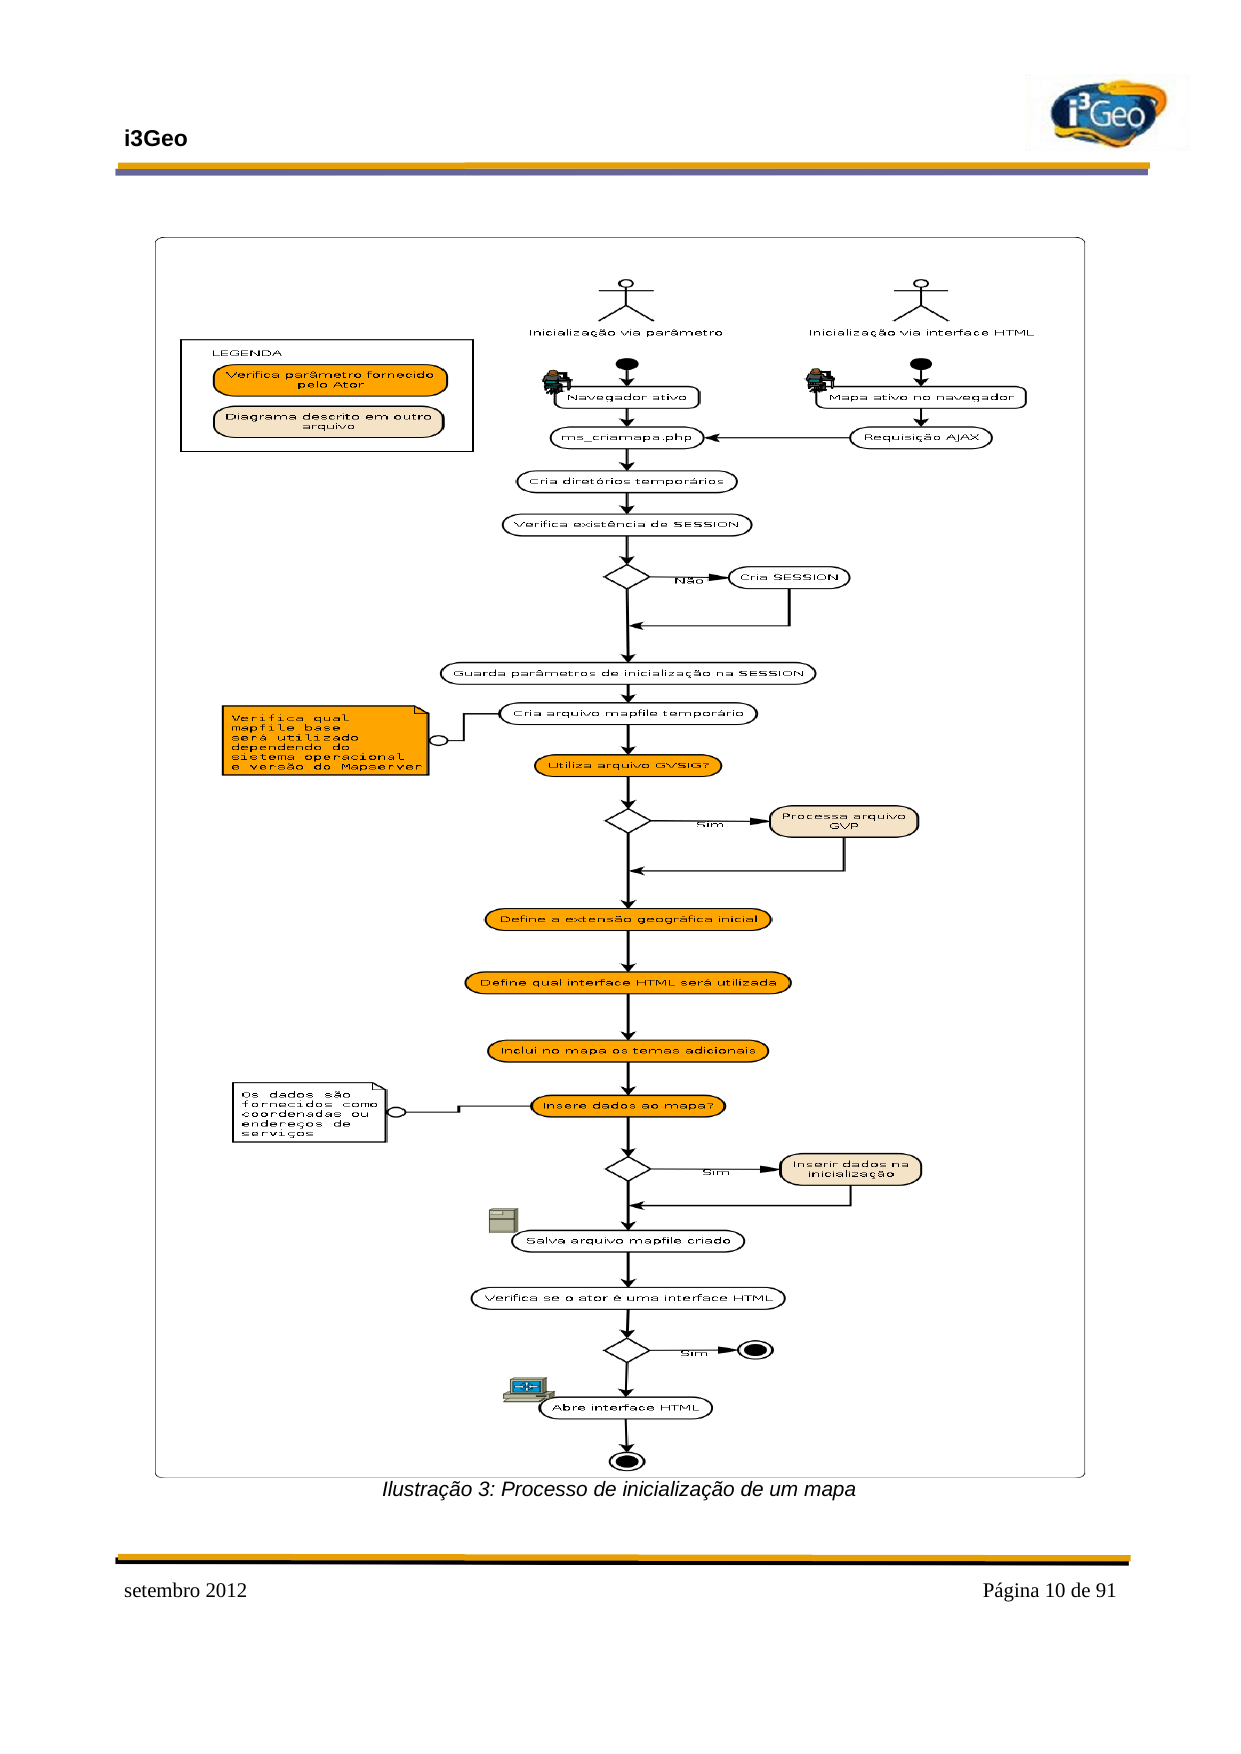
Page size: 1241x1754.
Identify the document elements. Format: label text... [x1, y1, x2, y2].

text [382, 227, 858, 237]
picture [1025, 74, 1191, 151]
text Ilustração 3: Processo de inicialização de um mapa [382, 1478, 858, 1501]
picture [155, 237, 1085, 1478]
